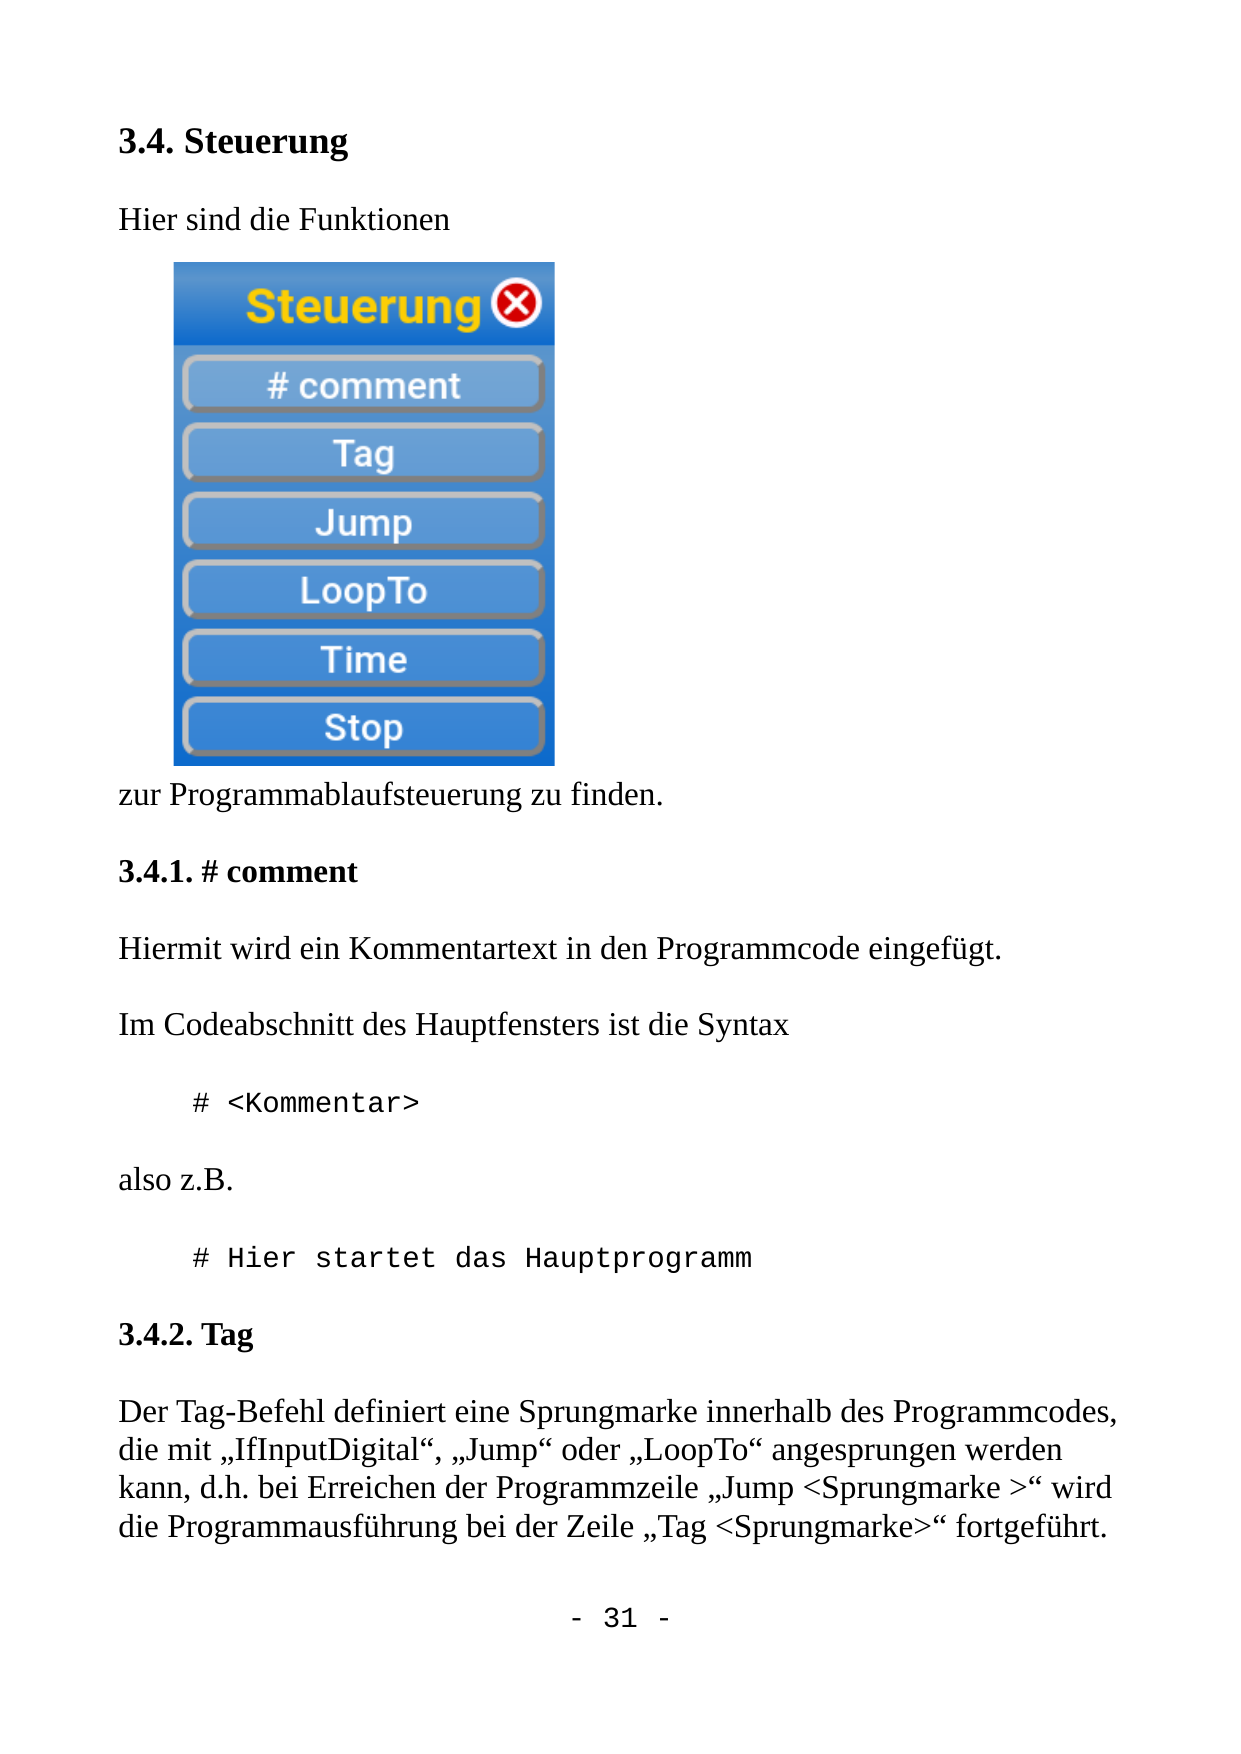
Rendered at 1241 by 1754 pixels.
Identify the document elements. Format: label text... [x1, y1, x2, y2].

text Im Codeabschnitt des Hauptfensters ist die Syntax [118, 1004, 1122, 1043]
text 3.4.1. # comment [118, 851, 1122, 889]
text Hiermit wird ein Kommentartext in den Programmcode eingefügt. [118, 928, 1122, 966]
text 3.4. Steuerung [118, 118, 1122, 161]
text zur Programmablaufsteuerung zu finden. [118, 774, 1122, 813]
picture [173, 262, 555, 766]
text also z.B. [118, 1159, 1122, 1198]
text # Hier startet das Hauptprogramm [118, 1236, 1122, 1276]
text Hier sind die Funktionen [118, 199, 1122, 238]
text # <Kommentar> [118, 1081, 1122, 1121]
text 3.4.2. Tag [118, 1314, 1122, 1353]
text Der Tag-Befehl definiert eine Sprungmarke innerhalb des Programmcodes, die mit „IfInputDigital“, „Jump“ oder „LoopTo“ angesprungen werden kann, d.h. bei Erreichen der Programmzeile „Jump <Sprungmarke >“ wird die Programmausführung bei der Zeile „Tag <Sprungmarke>“ fortgeführt. [118, 1391, 1122, 1544]
